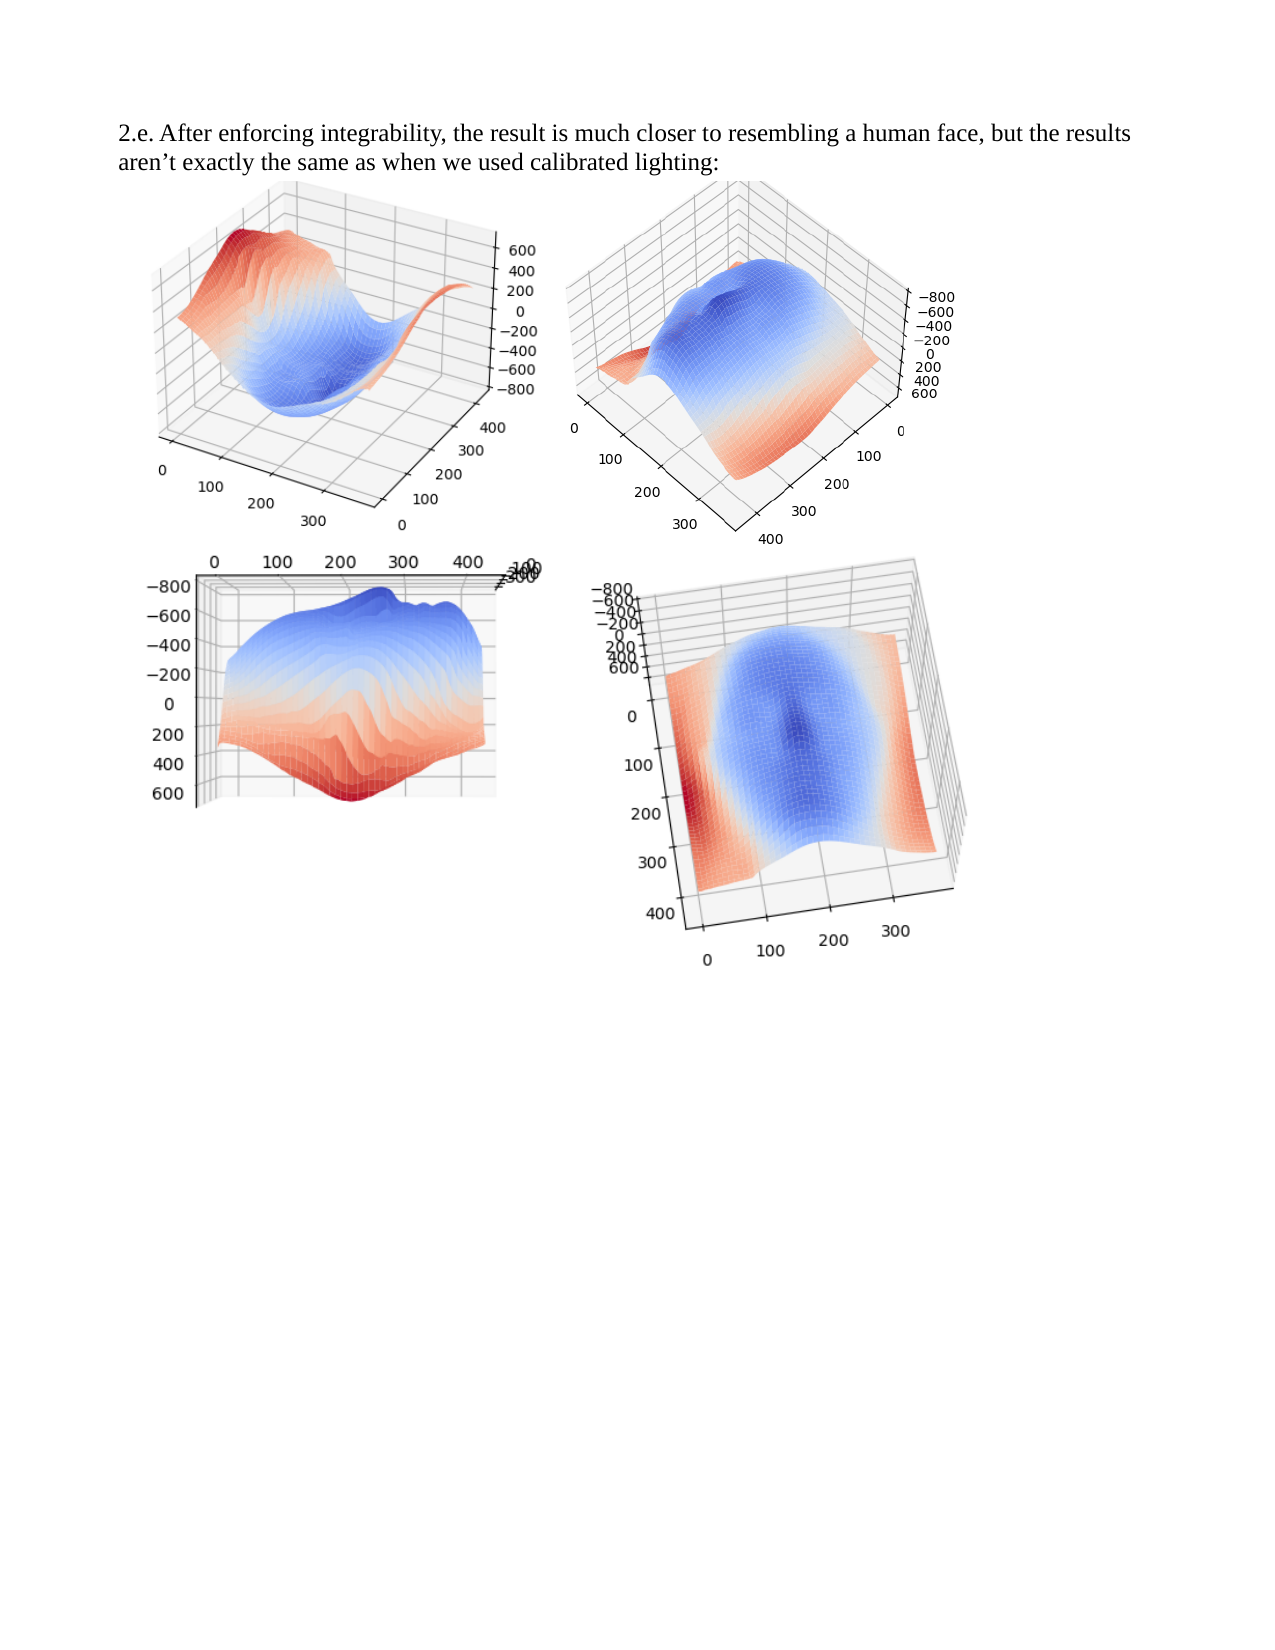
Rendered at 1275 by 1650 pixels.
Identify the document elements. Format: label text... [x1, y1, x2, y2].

text 2.e. After enforcing integrability, the result is much closer to resembling a human face, but the results aren’t exactly the same as when we used calibrated lighting: [118, 118, 1157, 176]
picture [131, 181, 991, 975]
